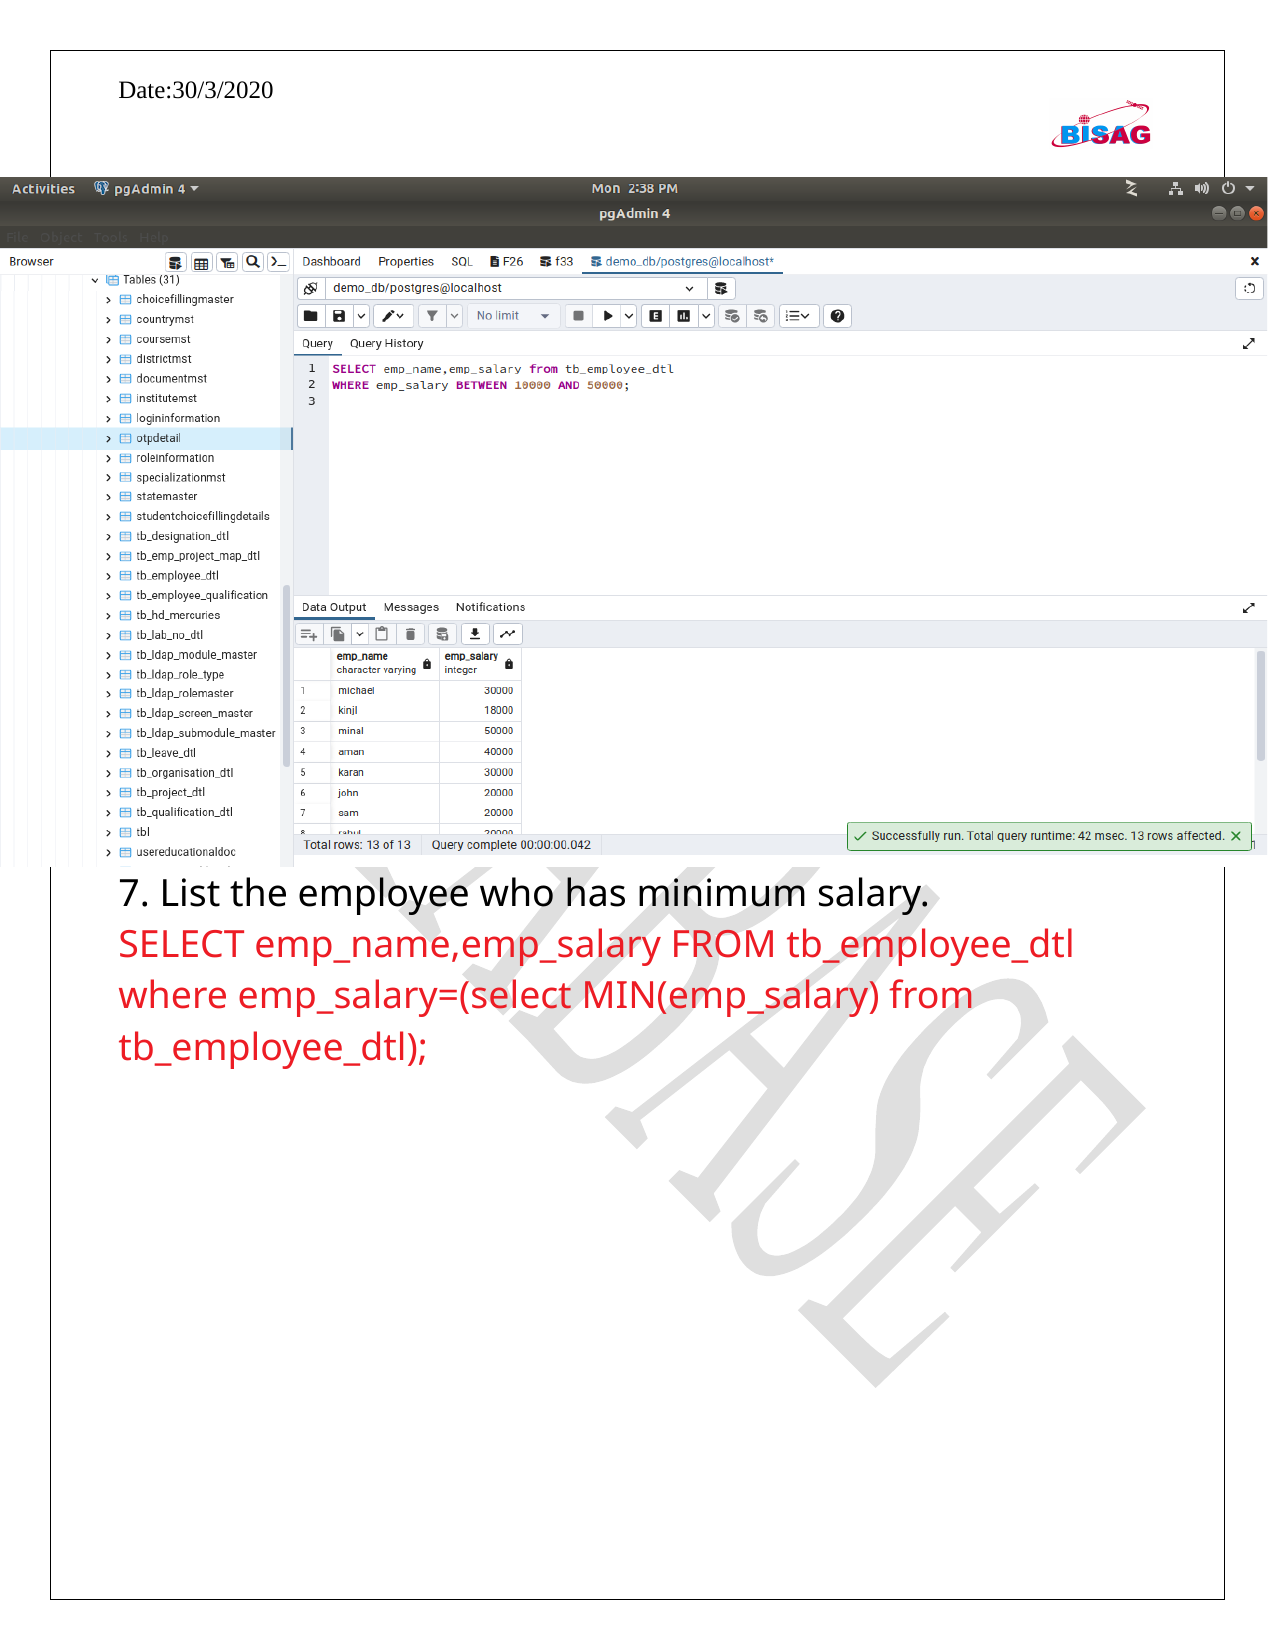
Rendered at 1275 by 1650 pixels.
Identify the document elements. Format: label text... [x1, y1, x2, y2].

text 7. List the employee who has minimum salary. [698, 867, 791, 917]
text SELECT emp_name,emp_salary FROM tb_employee_dtl [835, 940, 876, 969]
text where emp_salary=(select MIN(emp_salary) from tb_employee_dtl); [924, 1000, 1020, 1071]
text 7. List the employee who has minimum salary. [118, 867, 404, 918]
text where emp_salary=(select MIN(emp_salary) from tb_employee_dtl); [555, 969, 693, 1058]
text SELECT emp_name,emp_salary FROM tb_employee_dtl [717, 918, 881, 969]
text SELECT emp_name,emp_salary FROM tb_employee_dtl [615, 918, 696, 969]
picture [1048, 98, 1154, 149]
text where emp_salary=(select MIN(emp_salary) from tb_employee_dtl); [751, 969, 859, 1067]
picture [0, 177, 1268, 867]
text SELECT emp_name,emp_salary FROM tb_employee_dtl [887, 918, 1157, 969]
text where emp_salary=(select MIN(emp_salary) from tb_employee_dtl); [809, 969, 1157, 1071]
text 7. List the employee who has minimum salary. [388, 867, 473, 905]
text 7. List the employee who has minimum salary. [769, 867, 1157, 918]
text SELECT emp_name,emp_salary FROM tb_employee_dtl [522, 918, 635, 969]
text 7. List the employee who has minimum salary. [561, 867, 686, 918]
text where emp_salary=(select MIN(emp_salary) from tb_employee_dtl); [118, 969, 584, 1071]
text SELECT emp_name,emp_salary FROM tb_employee_dtl [118, 918, 532, 969]
text 7. List the employee who has minimum salary. [434, 867, 560, 918]
text where emp_salary=(select MIN(emp_salary) from tb_employee_dtl); [626, 969, 815, 1071]
